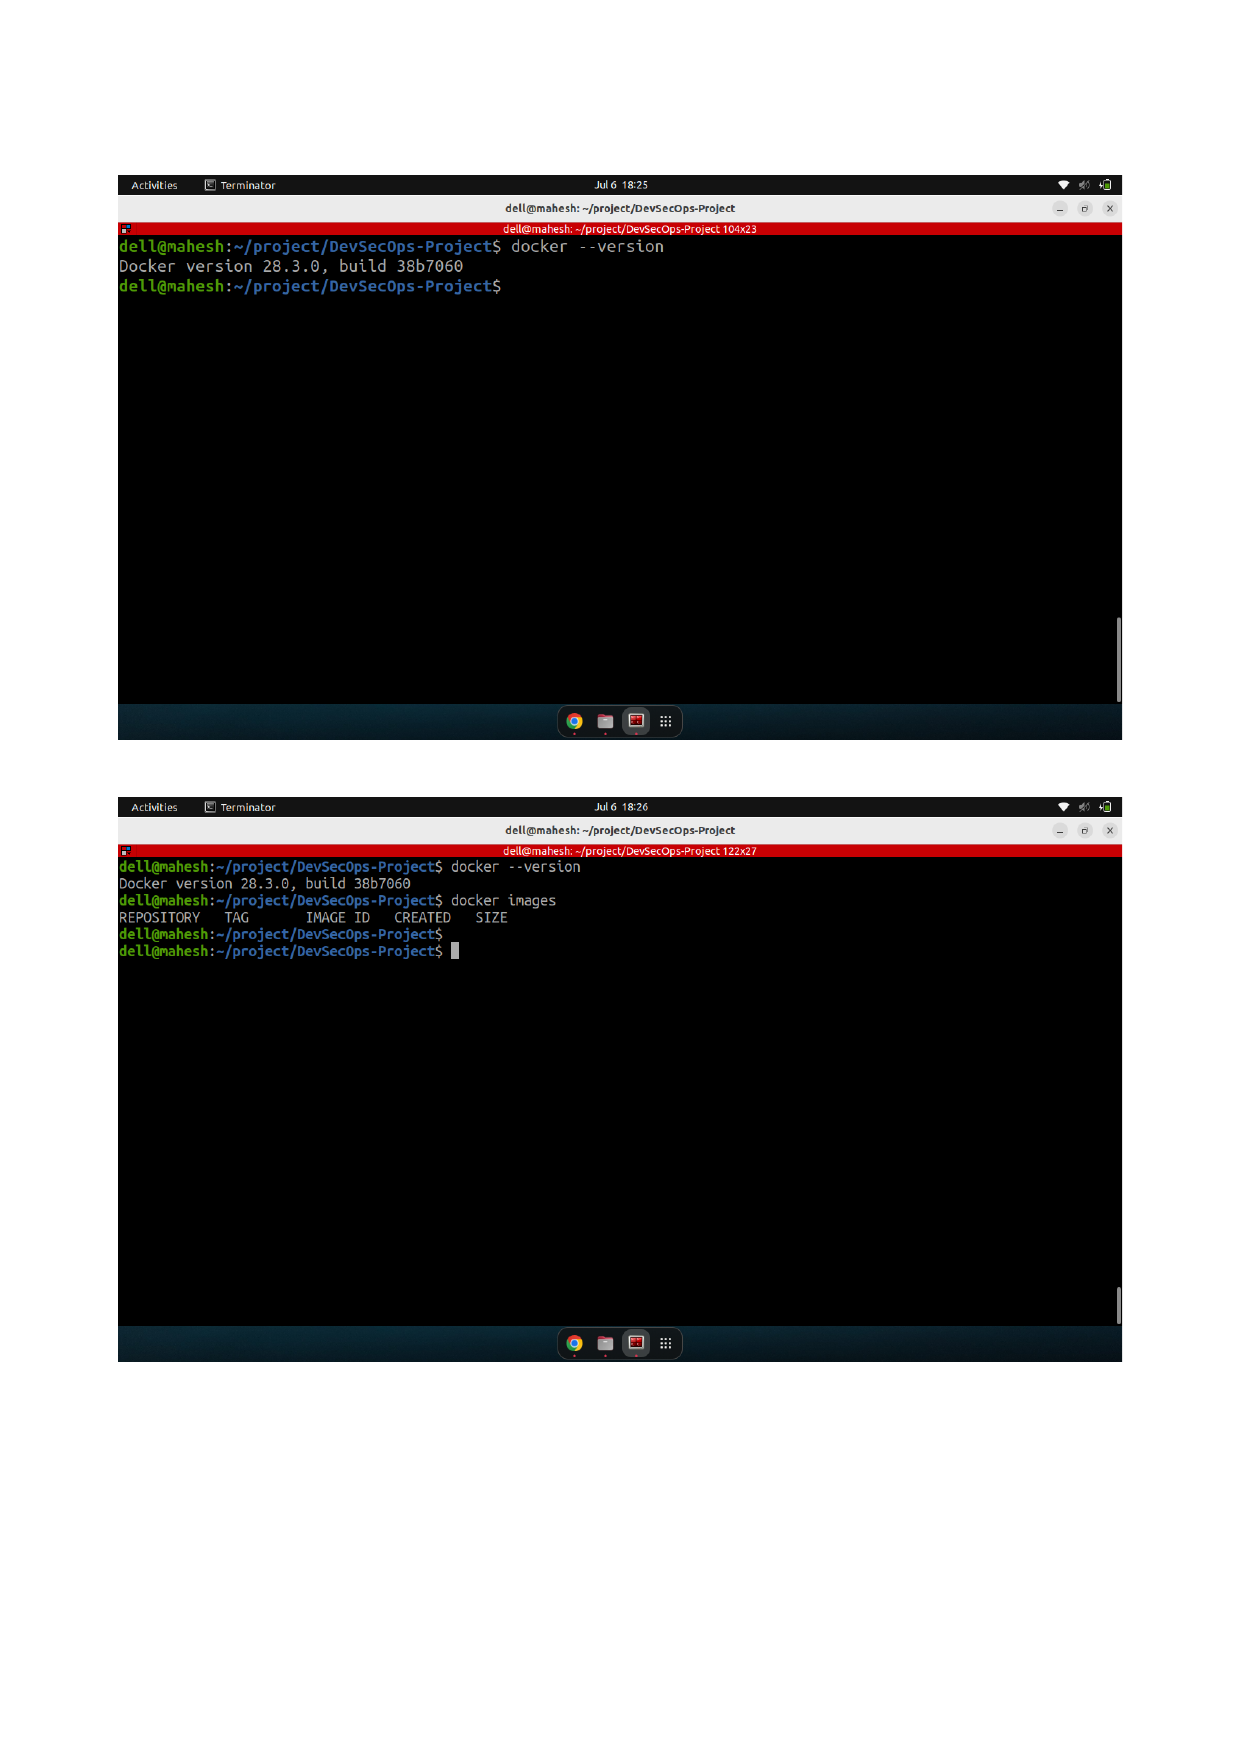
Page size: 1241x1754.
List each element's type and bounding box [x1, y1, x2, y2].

picture [118, 797, 1123, 1362]
picture [118, 175, 1123, 740]
